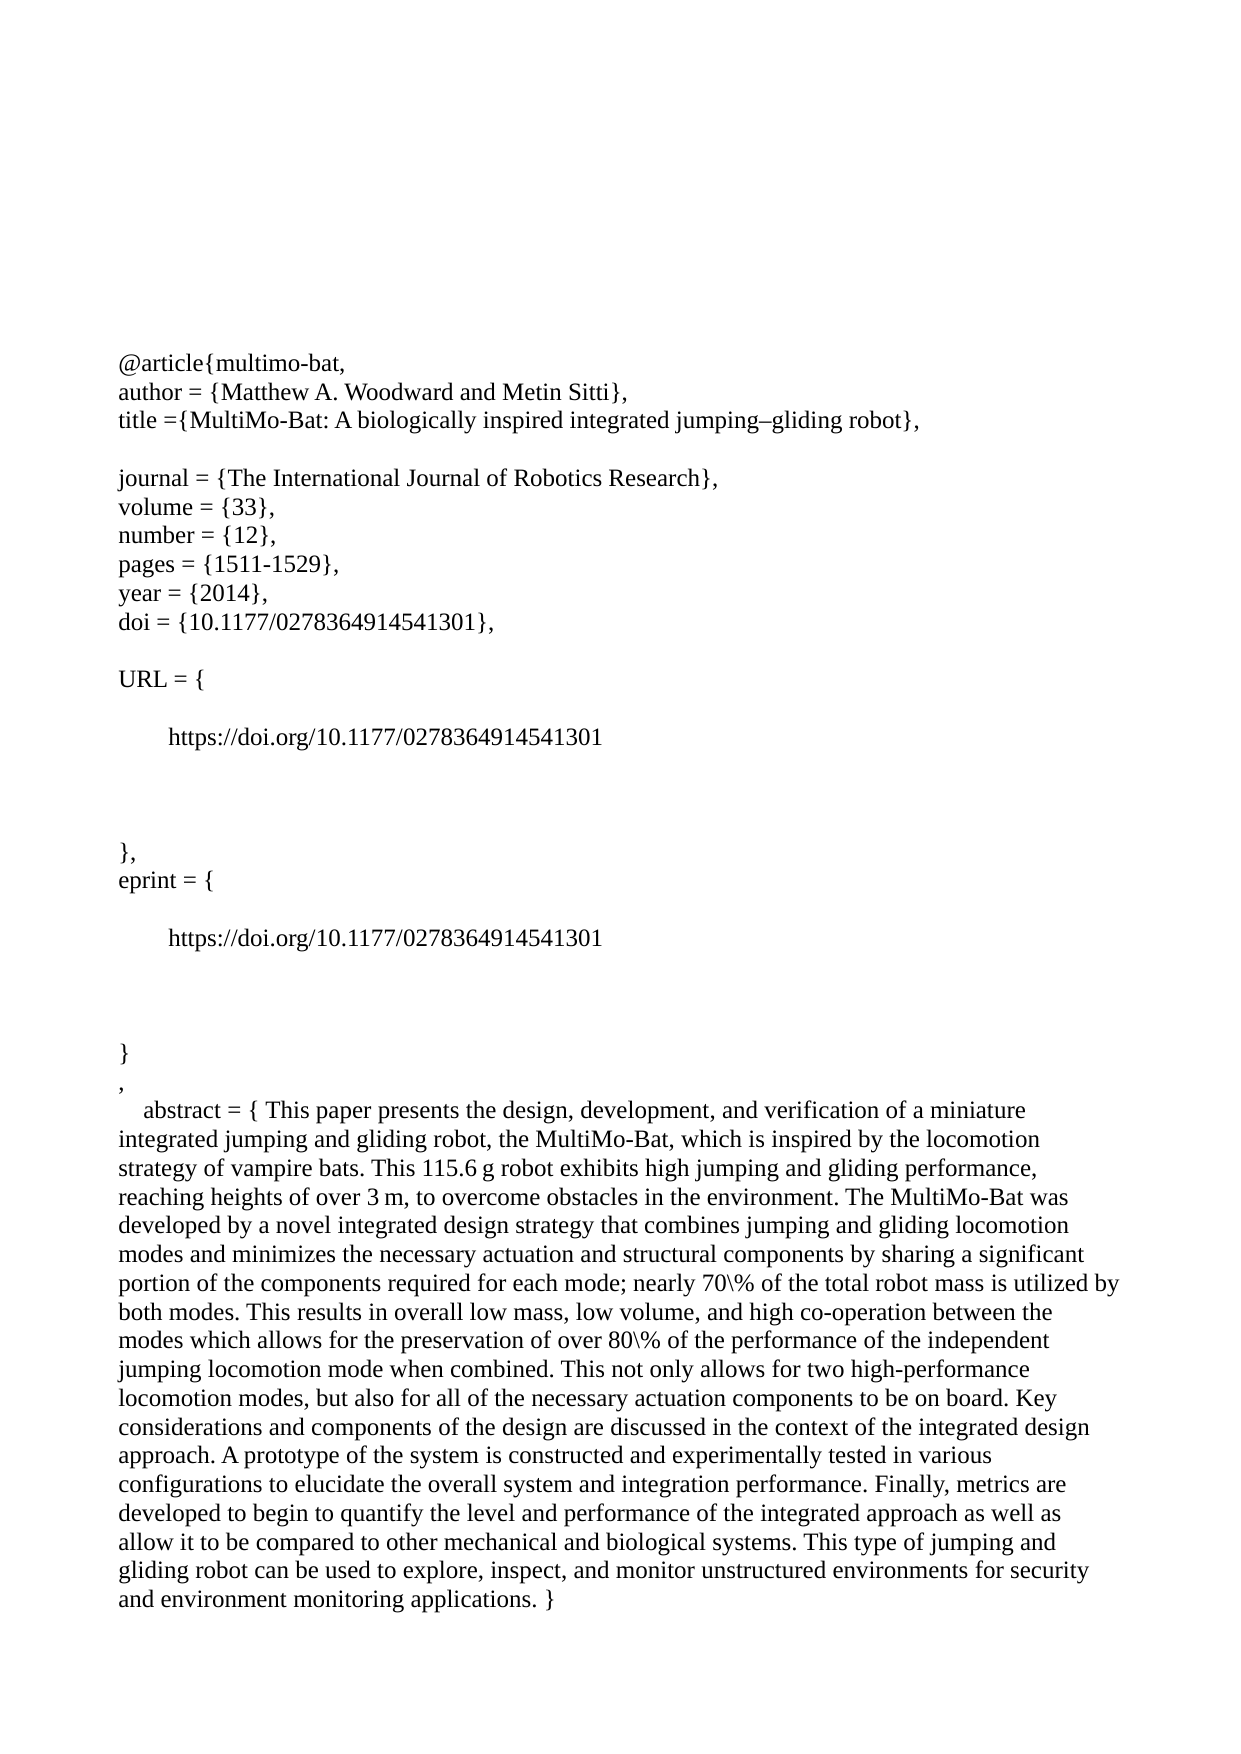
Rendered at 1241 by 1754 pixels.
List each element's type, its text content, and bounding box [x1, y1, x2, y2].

text title ={MultiMo-Bat: A biologically inspired integrated jumping–gliding robot}, [118, 406, 1122, 434]
text eprint = { [118, 866, 1122, 894]
text } [118, 1038, 1122, 1067]
text volume = {33}, [118, 492, 1122, 521]
text https://doi.org/10.1177/0278364914541301 [118, 923, 1122, 952]
text journal = {The International Journal of Robotics Research}, [118, 463, 1122, 492]
text , [118, 1067, 1122, 1096]
text pages = {1511-1529}, [118, 549, 1122, 578]
text number = {12}, [118, 521, 1122, 549]
text @article{multimo-bat, [118, 348, 1122, 377]
text doi = {10.1177/0278364914541301}, [118, 607, 1122, 636]
text URL = { [118, 664, 1122, 693]
text }, [118, 837, 1122, 866]
text author = {Matthew A. Woodward and Metin Sitti}, [118, 377, 1122, 406]
text abstract = { This paper presents the design, development, and verification of a miniature integrated jumping and gliding robot, the MultiMo-Bat, which is inspired by the locomotion strategy of vampire bats. This 115.6 g robot exhibits high jumping and gliding performance, reaching heights of over 3 m, to overcome obstacles in the environment. The MultiMo-Bat was developed by a novel integrated design strategy that combines jumping and gliding locomotion modes and minimizes the necessary actuation and structural components by sharing a significant portion of the components required for each mode; nearly 70\% of the total robot mass is utilized by both modes. This results in overall low mass, low volume, and high co-operation between the modes which allows for the preservation of over 80\% of the performance of the independent jumping locomotion mode when combined. This not only allows for two high-performance locomotion modes, but also for all of the necessary actuation components to be on board. Key considerations and components of the design are discussed in the context of the integrated design approach. A prototype of the system is constructed and experimentally tested in various configurations to elucidate the overall system and integration performance. Finally, metrics are developed to begin to quantify the level and performance of the integrated approach as well as allow it to be compared to other mechanical and biological systems. This type of jumping and gliding robot can be used to explore, inspect, and monitor unstructured environments for security and environment monitoring applications. } [118, 1096, 1122, 1613]
text https://doi.org/10.1177/0278364914541301 [118, 722, 1122, 751]
text year = {2014}, [118, 578, 1122, 607]
